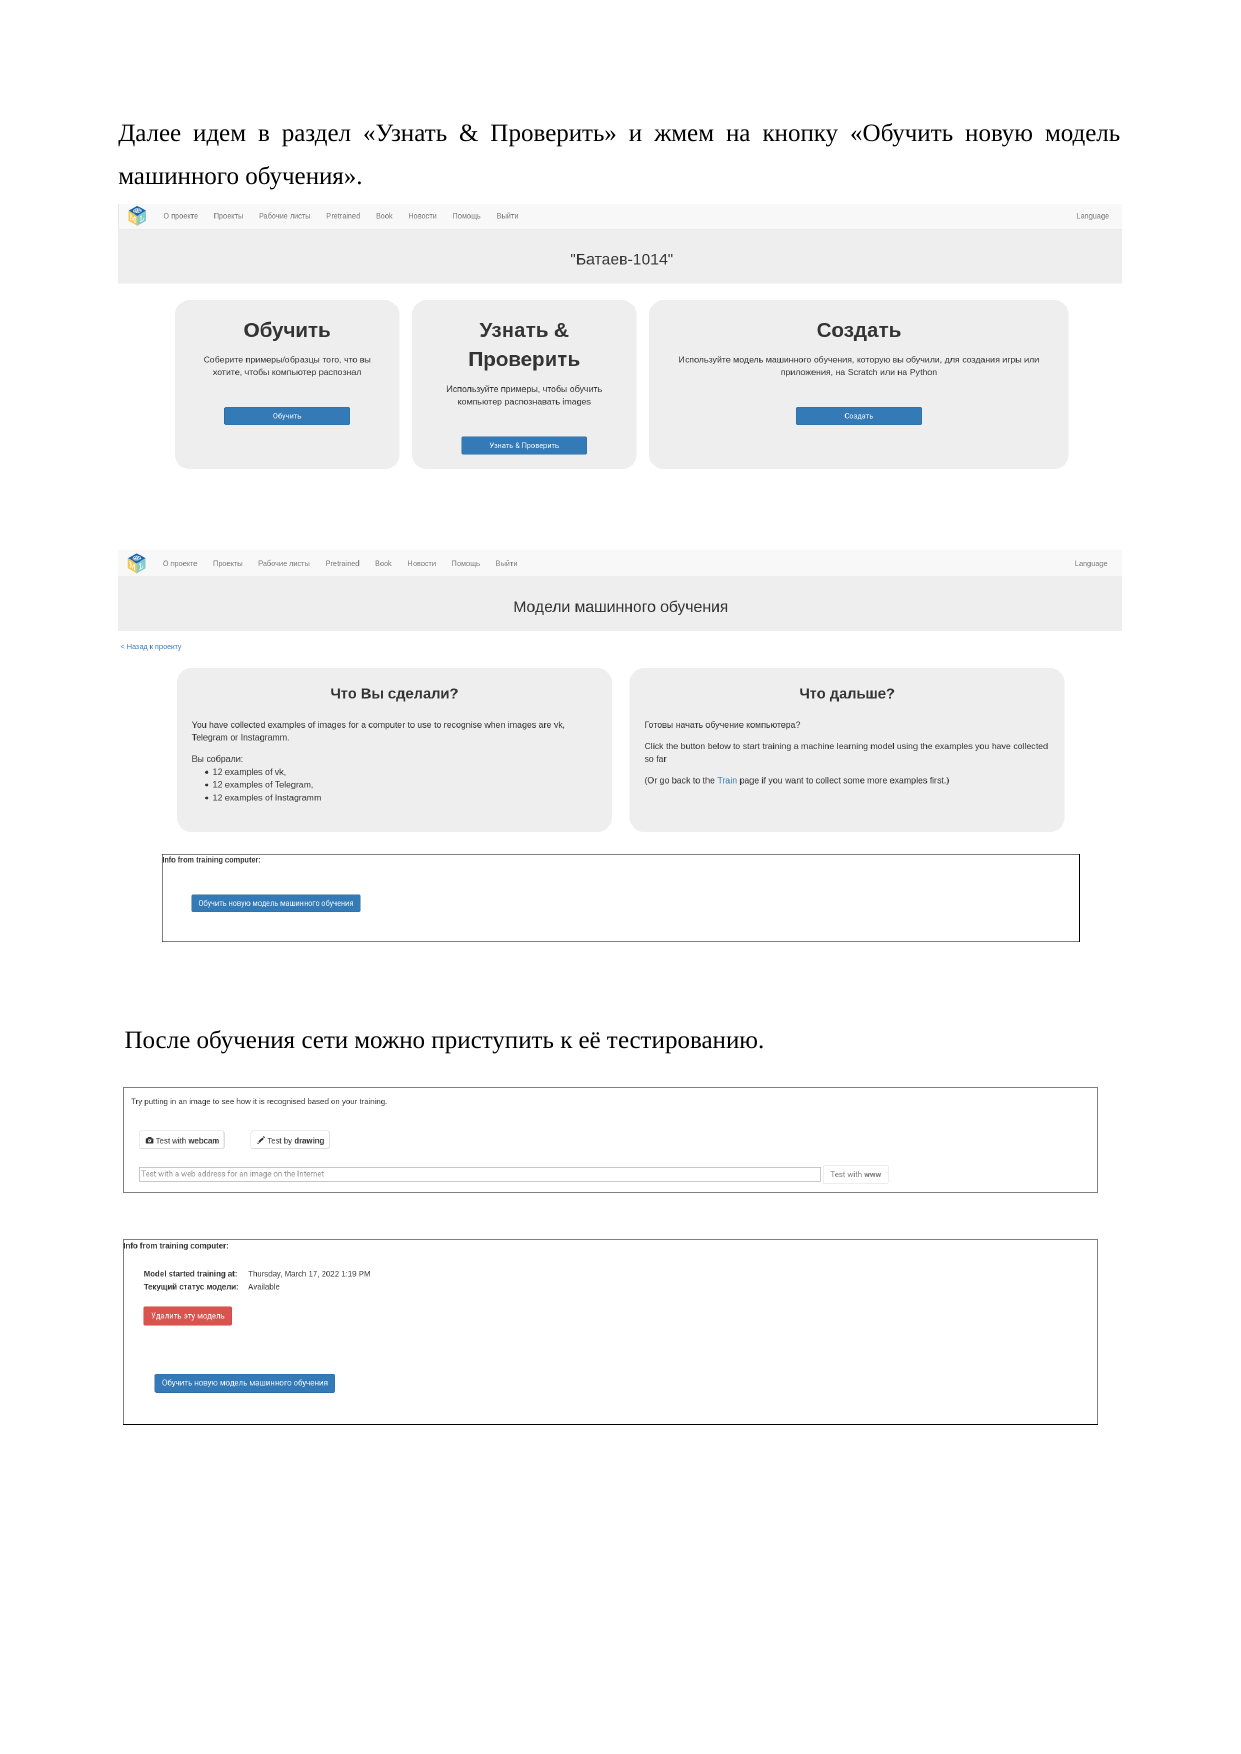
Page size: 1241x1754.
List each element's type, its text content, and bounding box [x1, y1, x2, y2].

picture [118, 1068, 1123, 1456]
picture [118, 204, 1123, 493]
picture [118, 550, 1123, 968]
text Далее идем в раздел «Узнать & Проверить» и жмем на кнопку «Обучить новую модель машинного обучения». [118, 118, 1122, 190]
text После обучения сети можно приступить к её тестированию. [118, 1025, 1122, 1054]
